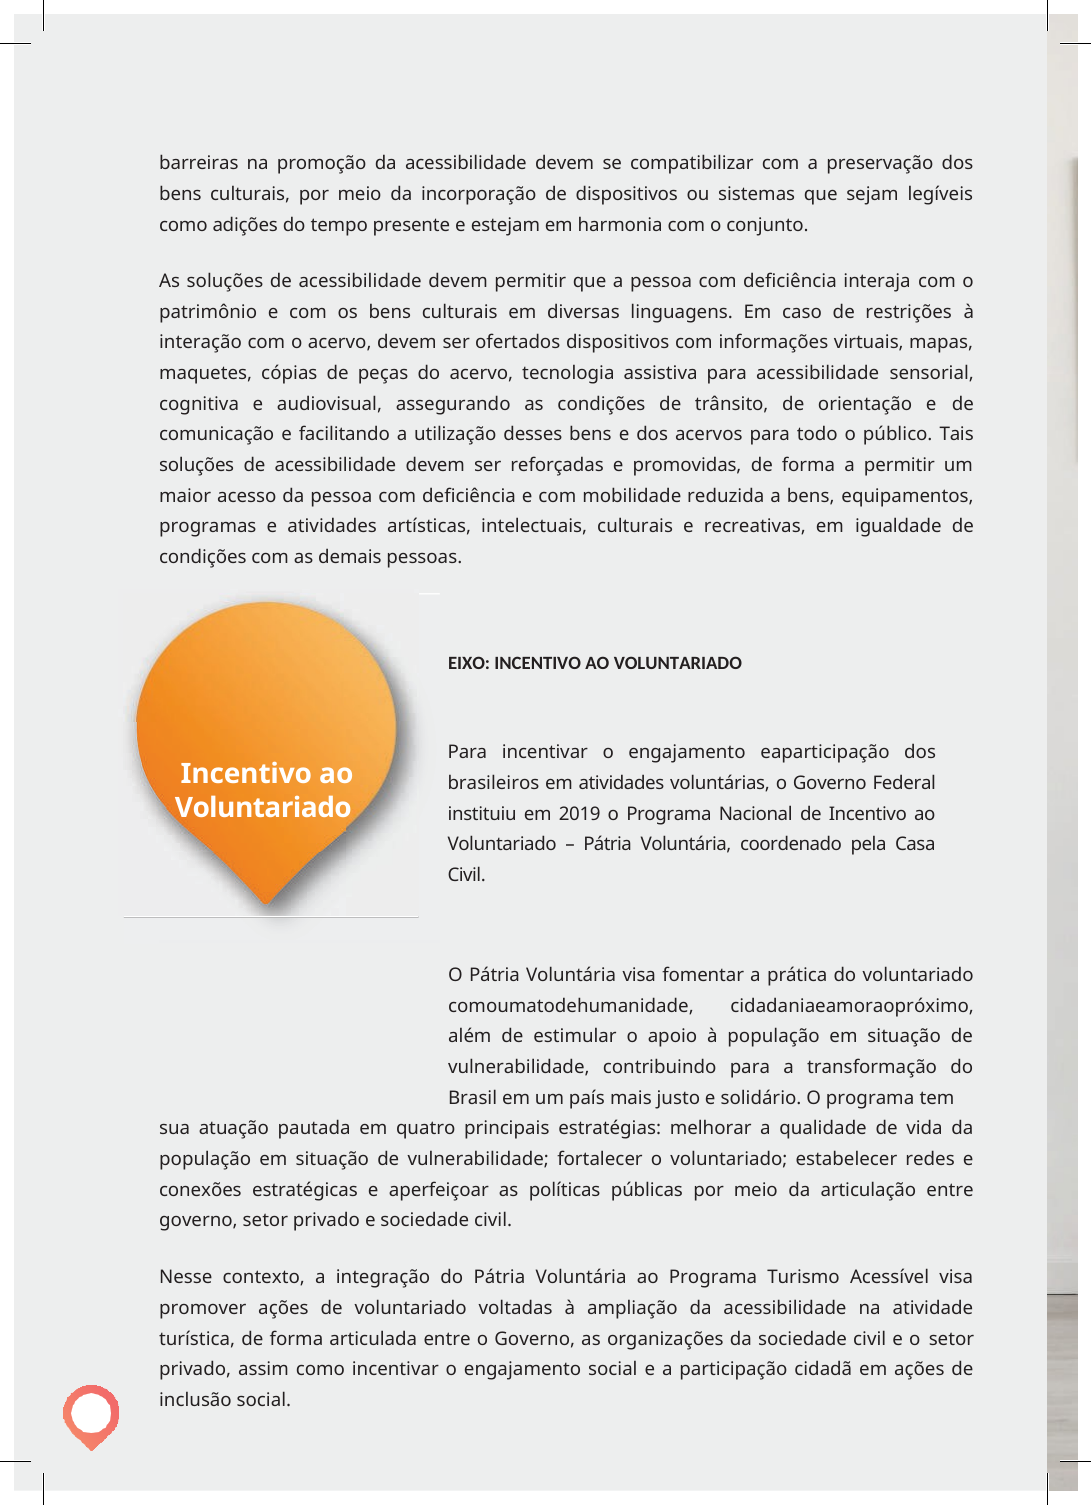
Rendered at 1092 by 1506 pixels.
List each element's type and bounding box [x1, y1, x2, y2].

picture [118, 588, 440, 944]
picture [63, 1385, 119, 1451]
picture [1047, 14, 1078, 1491]
